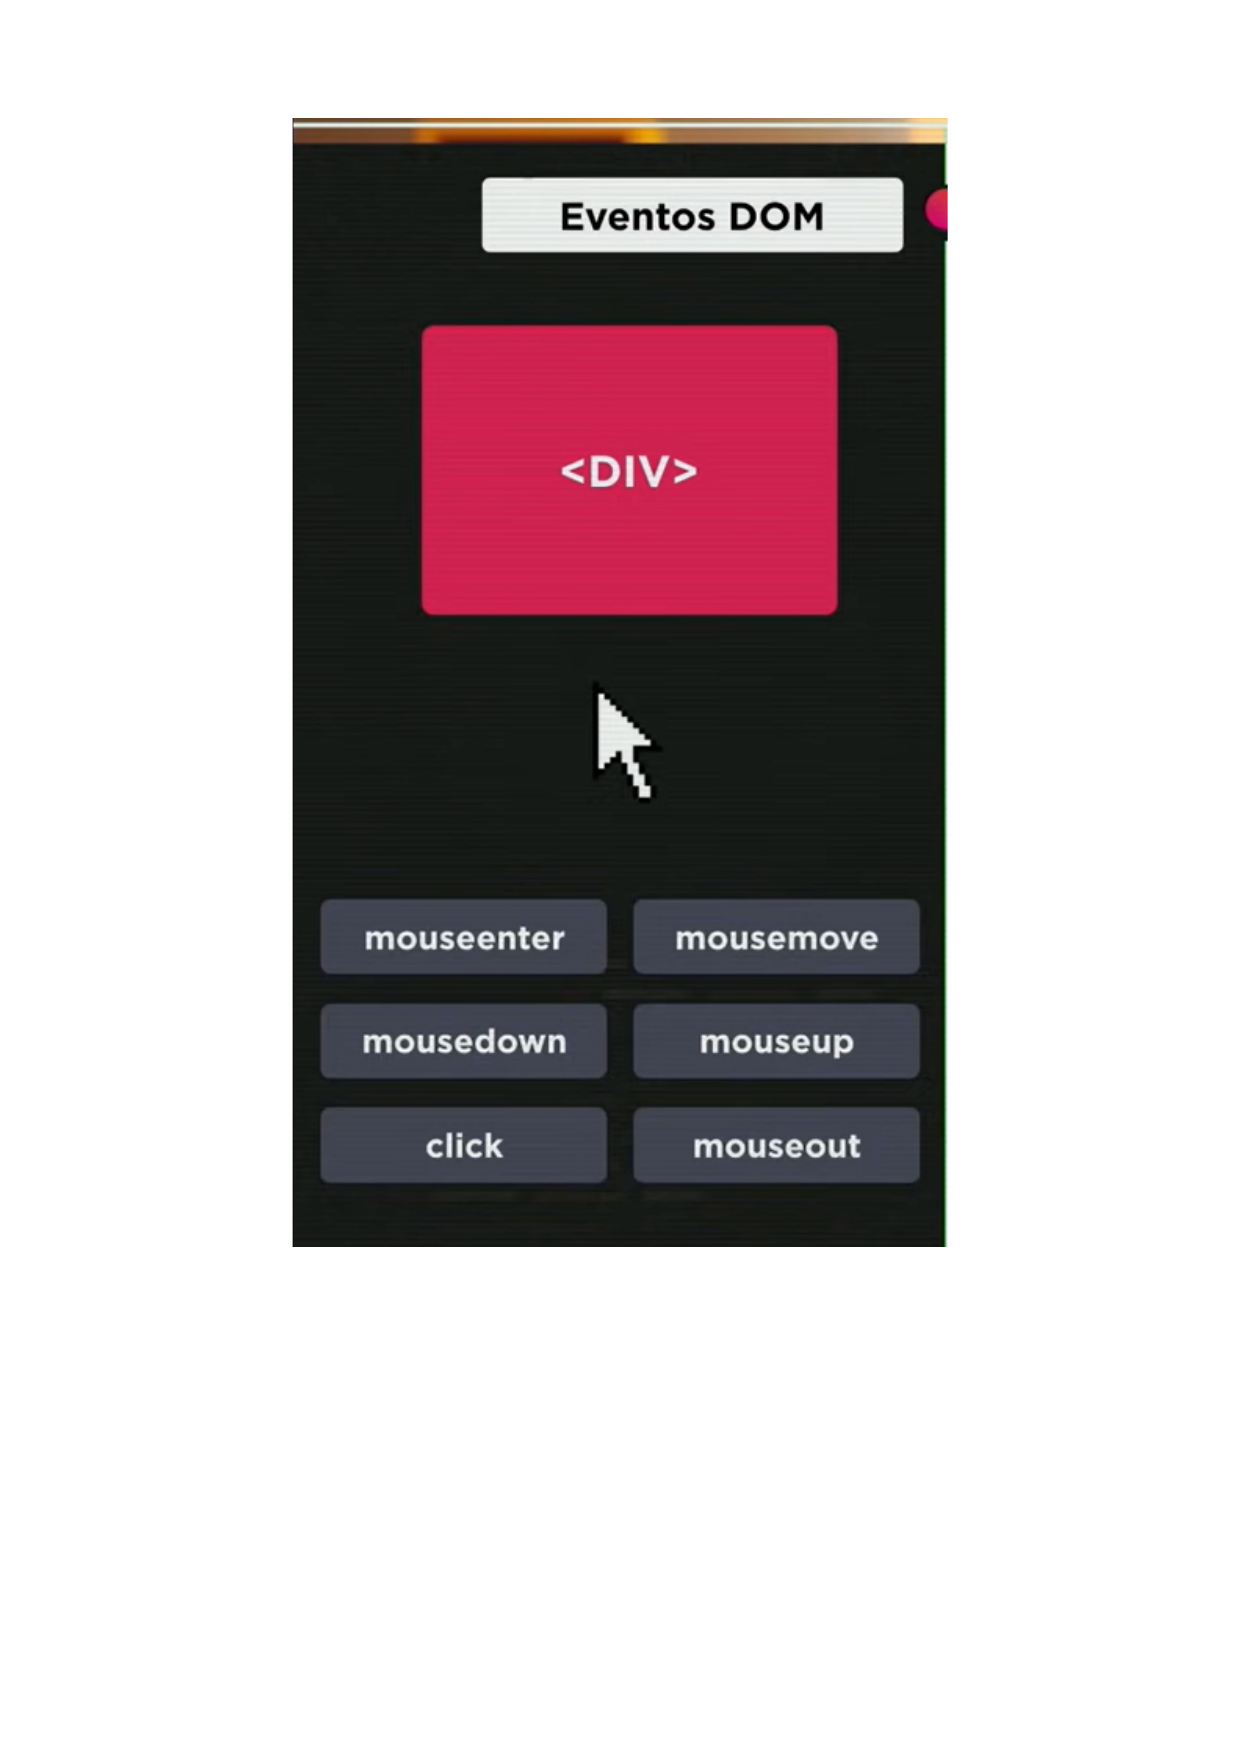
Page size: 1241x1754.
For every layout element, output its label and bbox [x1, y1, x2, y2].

picture [292, 118, 948, 1247]
